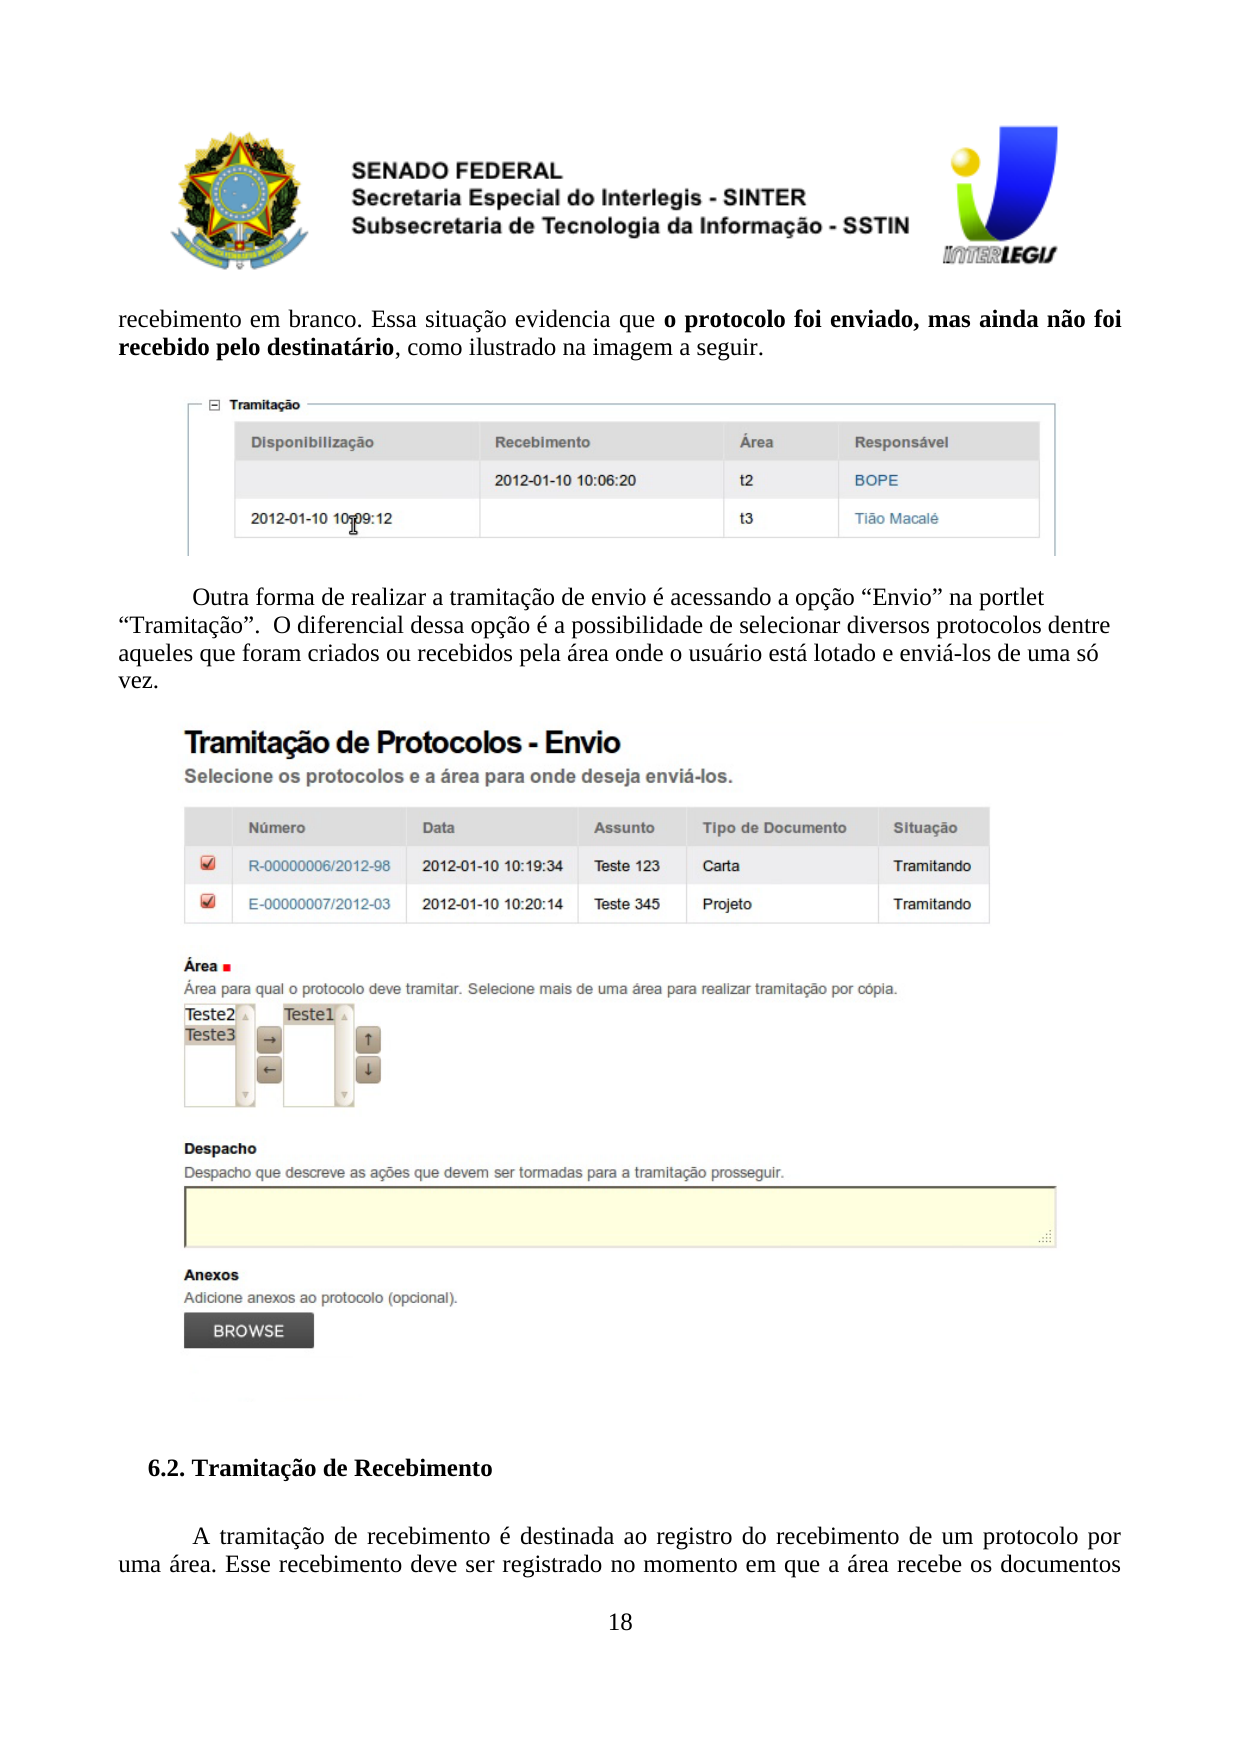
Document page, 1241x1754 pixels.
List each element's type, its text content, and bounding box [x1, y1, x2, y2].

text Outra forma de realizar a tramitação de envio é acessando a opção “Envio” na portlet “Tramitação”. O diferencial dessa opção é a possibilidade de selecionar diversos protocolos dentre aqueles que foram criados ou recebidos pela área onde o usuário está lotado e enviá-los de uma só vez. [118, 583, 1122, 694]
picture [163, 118, 1078, 276]
subtitle 6.2. Tramitação de Recebimento [148, 1454, 1122, 1482]
text recebimento em branco. Essa situação evidencia que o protocolo foi enviado, mas ainda não foi recebido pelo destinatário, como ilustrado na imagem a seguir. [118, 305, 1122, 361]
picture [177, 388, 1063, 556]
picture [177, 721, 1063, 1402]
text A tramitação de recebimento é destinada ao registro do recebimento de um protocolo por uma área. Esse recebimento deve ser registrado no momento em que a área recebe os documentos [118, 1522, 1122, 1578]
